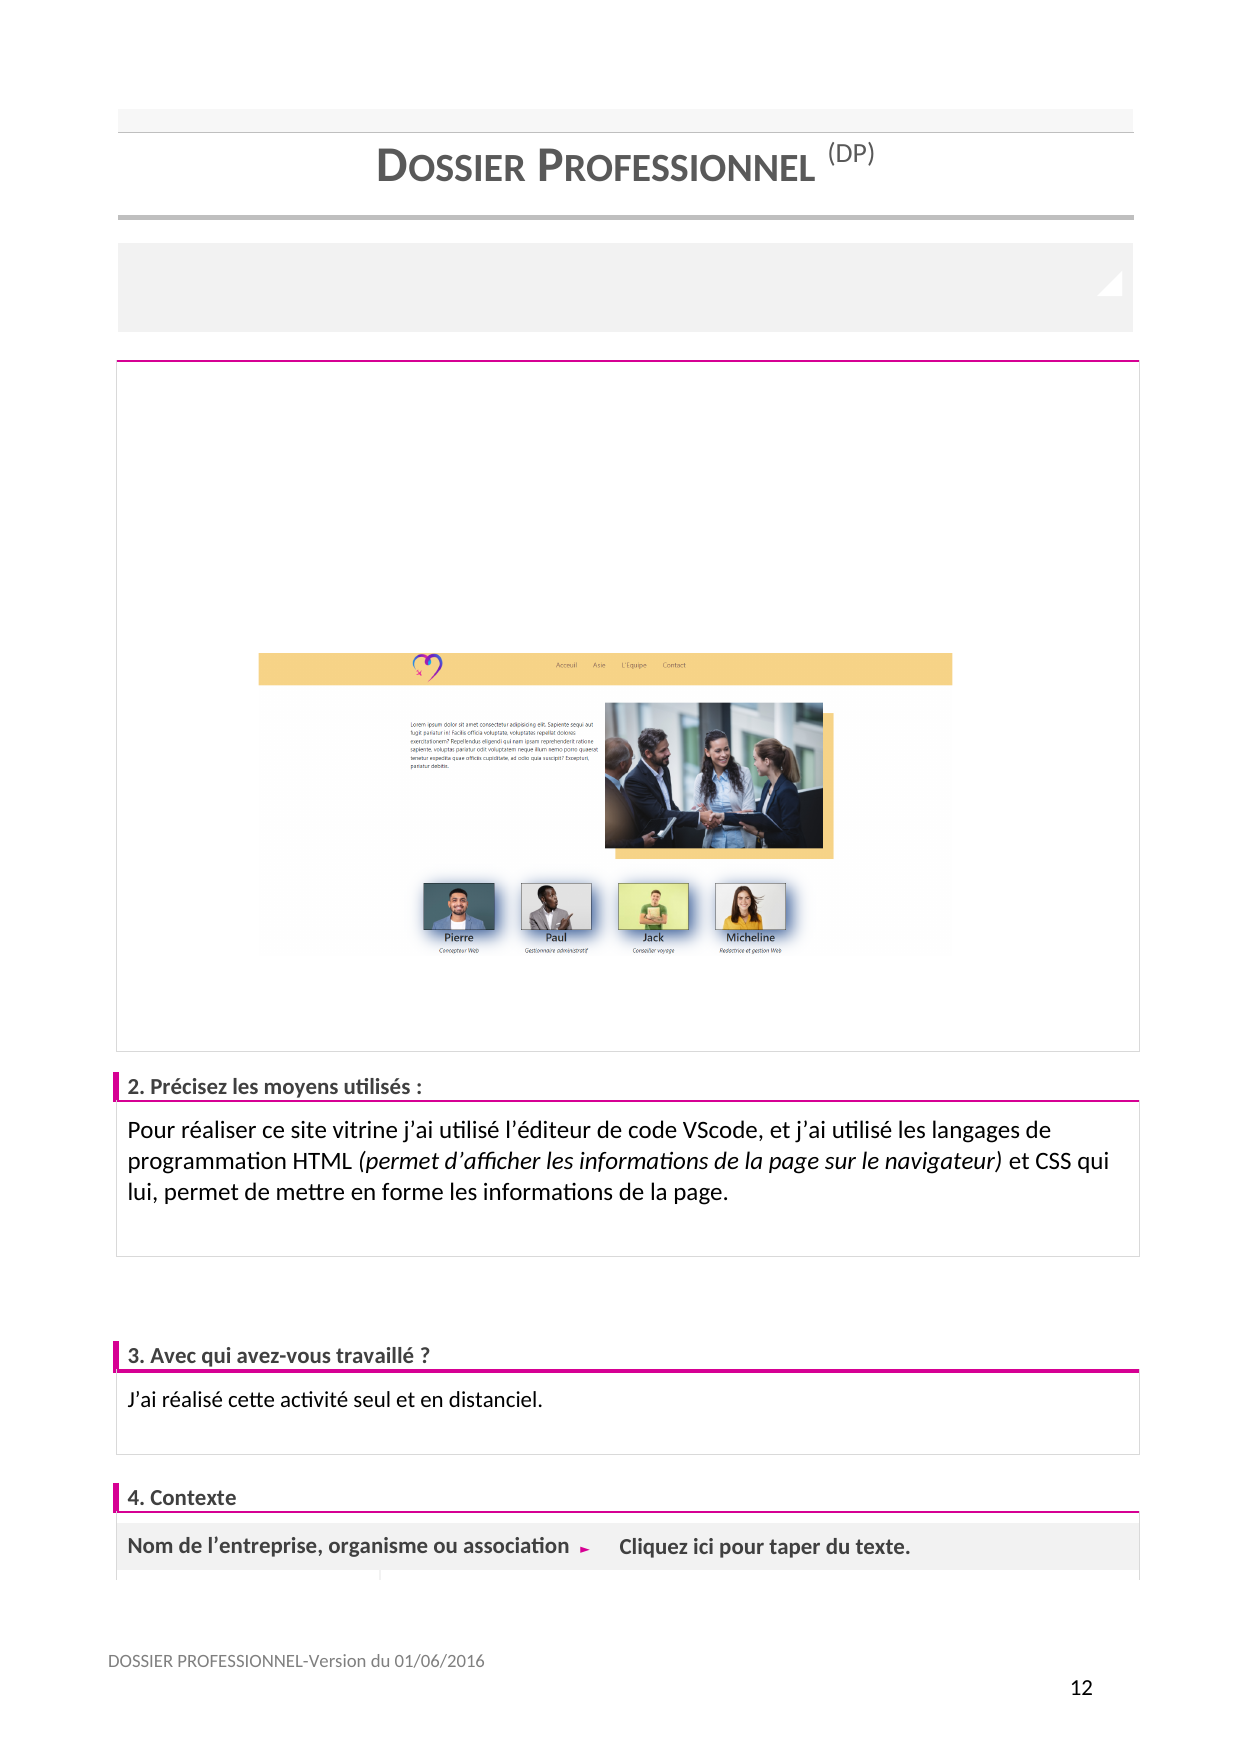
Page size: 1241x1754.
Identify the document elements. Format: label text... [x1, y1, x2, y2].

table_cell [116, 1455, 1139, 1483]
table_cell J’ai réalisé cette activité seul et en distanciel. [117, 1373, 1139, 1454]
table_cell 3. Avec qui avez-vous travaillé ? [119, 1341, 1139, 1369]
picture [258, 653, 953, 956]
table_cell 2. Précisez les moyens utilisés : [119, 1072, 1139, 1100]
table_cell [116, 1257, 1139, 1341]
table_cell [117, 362, 1139, 1051]
table_cell [116, 1052, 1139, 1072]
table_cell [117, 1513, 608, 1523]
table_cell [608, 1513, 1139, 1523]
table_cell Cliquez ici pour taper du texte. [608, 1523, 1139, 1570]
table_cell 4. Contexte [119, 1483, 1139, 1511]
table_cell Nom de l’entreprise, organisme ou association ► [117, 1523, 608, 1570]
table_cell [117, 1570, 379, 1580]
table_cell [381, 1570, 1139, 1580]
table_cell Pour réaliser ce site vitrine j’ai utilisé l’éditeur de code VScode, et j’ai utilisé les langages de programmation HTML (permet d’afficher les informations de la page sur le navigateur) et CSS qui lui, permet de mettre en forme les informations de la page. [117, 1102, 1139, 1256]
